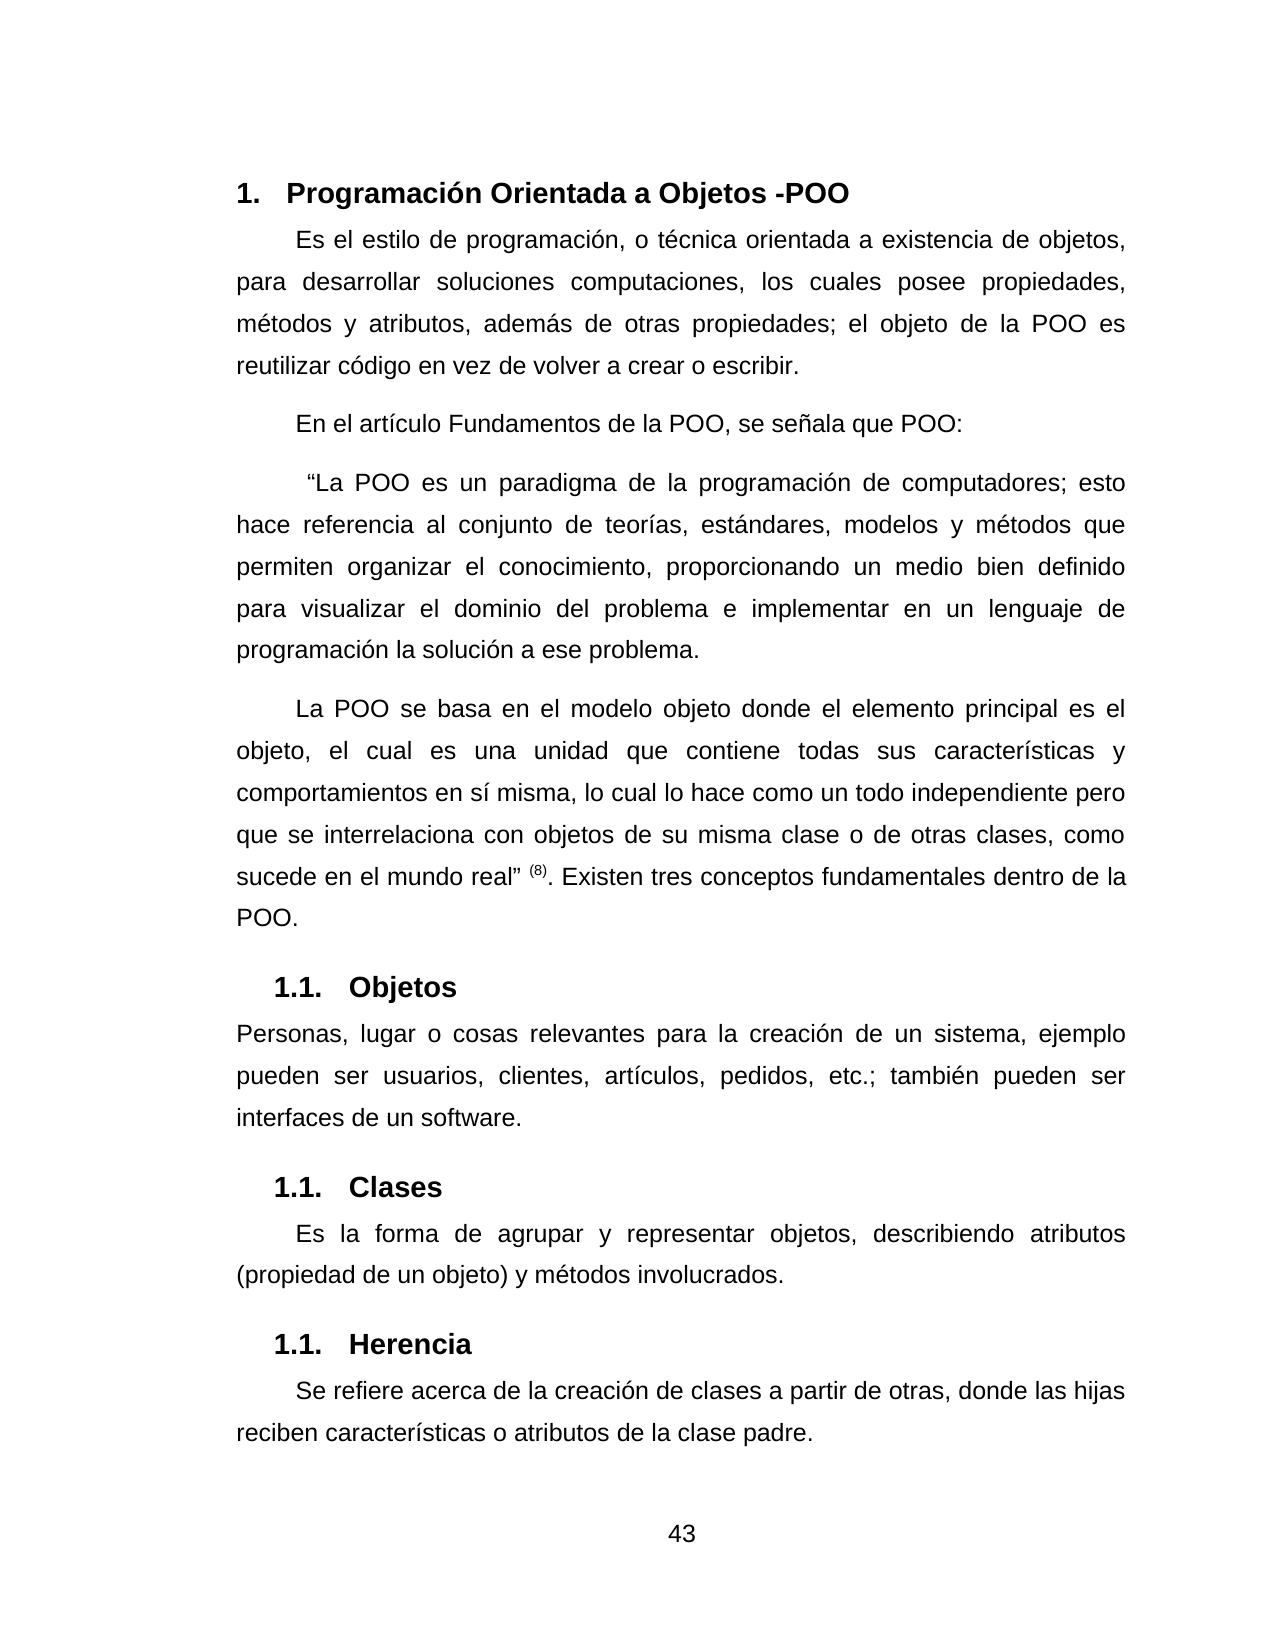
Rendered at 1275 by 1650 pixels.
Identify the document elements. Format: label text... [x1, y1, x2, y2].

subtitle Herencia [274, 1328, 1127, 1361]
subtitle Objetos [274, 971, 1127, 1004]
text “La POO es un paradigma de la programación de computadores; esto hace referencia al conjunto de teorías, estándares, modelos y métodos que permiten organizar el conocimiento, proporcionando un medio bien definido para visualizar el dominio del problema e implementar en un lenguaje de programación la solución a ese problema. [236, 469, 1127, 664]
text La POO se basa en el modelo objeto donde el elemento principal es el objeto, el cual es una unidad que contiene todas sus características y comportamientos en sí misma, lo cual lo hace como un todo independiente pero que se interrelaciona con objetos de su misma clase o de otras clases, como sucede en el mundo real” (8). Existen tres conceptos fundamentales dentro de la POO. [236, 695, 1127, 932]
subtitle Clases [274, 1171, 1127, 1203]
text Se refiere acerca de la creación de clases a partir de otras, donde las hijas reciben características o atributos de la clase padre. [236, 1377, 1127, 1447]
text En el artículo Fundamentos de la POO, se señala que POO: [236, 410, 1127, 438]
text Personas, lugar o cosas relevantes para la creación de un sistema, ejemplo pueden ser usuarios, clientes, artículos, pedidos, etc.; también pueden ser interfaces de un software. [236, 1020, 1127, 1132]
text Es el estilo de programación, o técnica orientada a existencia de objetos, para desarrollar soluciones computaciones, los cuales posee propiedades, métodos y atributos, además de otras propiedades; el objeto de la POO es reutilizar código en vez de volver a crear o escribir. [236, 226, 1127, 379]
subtitle Programación Orientada a Objetos -POO [236, 177, 1127, 210]
text Es la forma de agrupar y representar objetos, describiendo atributos (propiedad de un objeto) y métodos involucrados. [236, 1219, 1127, 1289]
